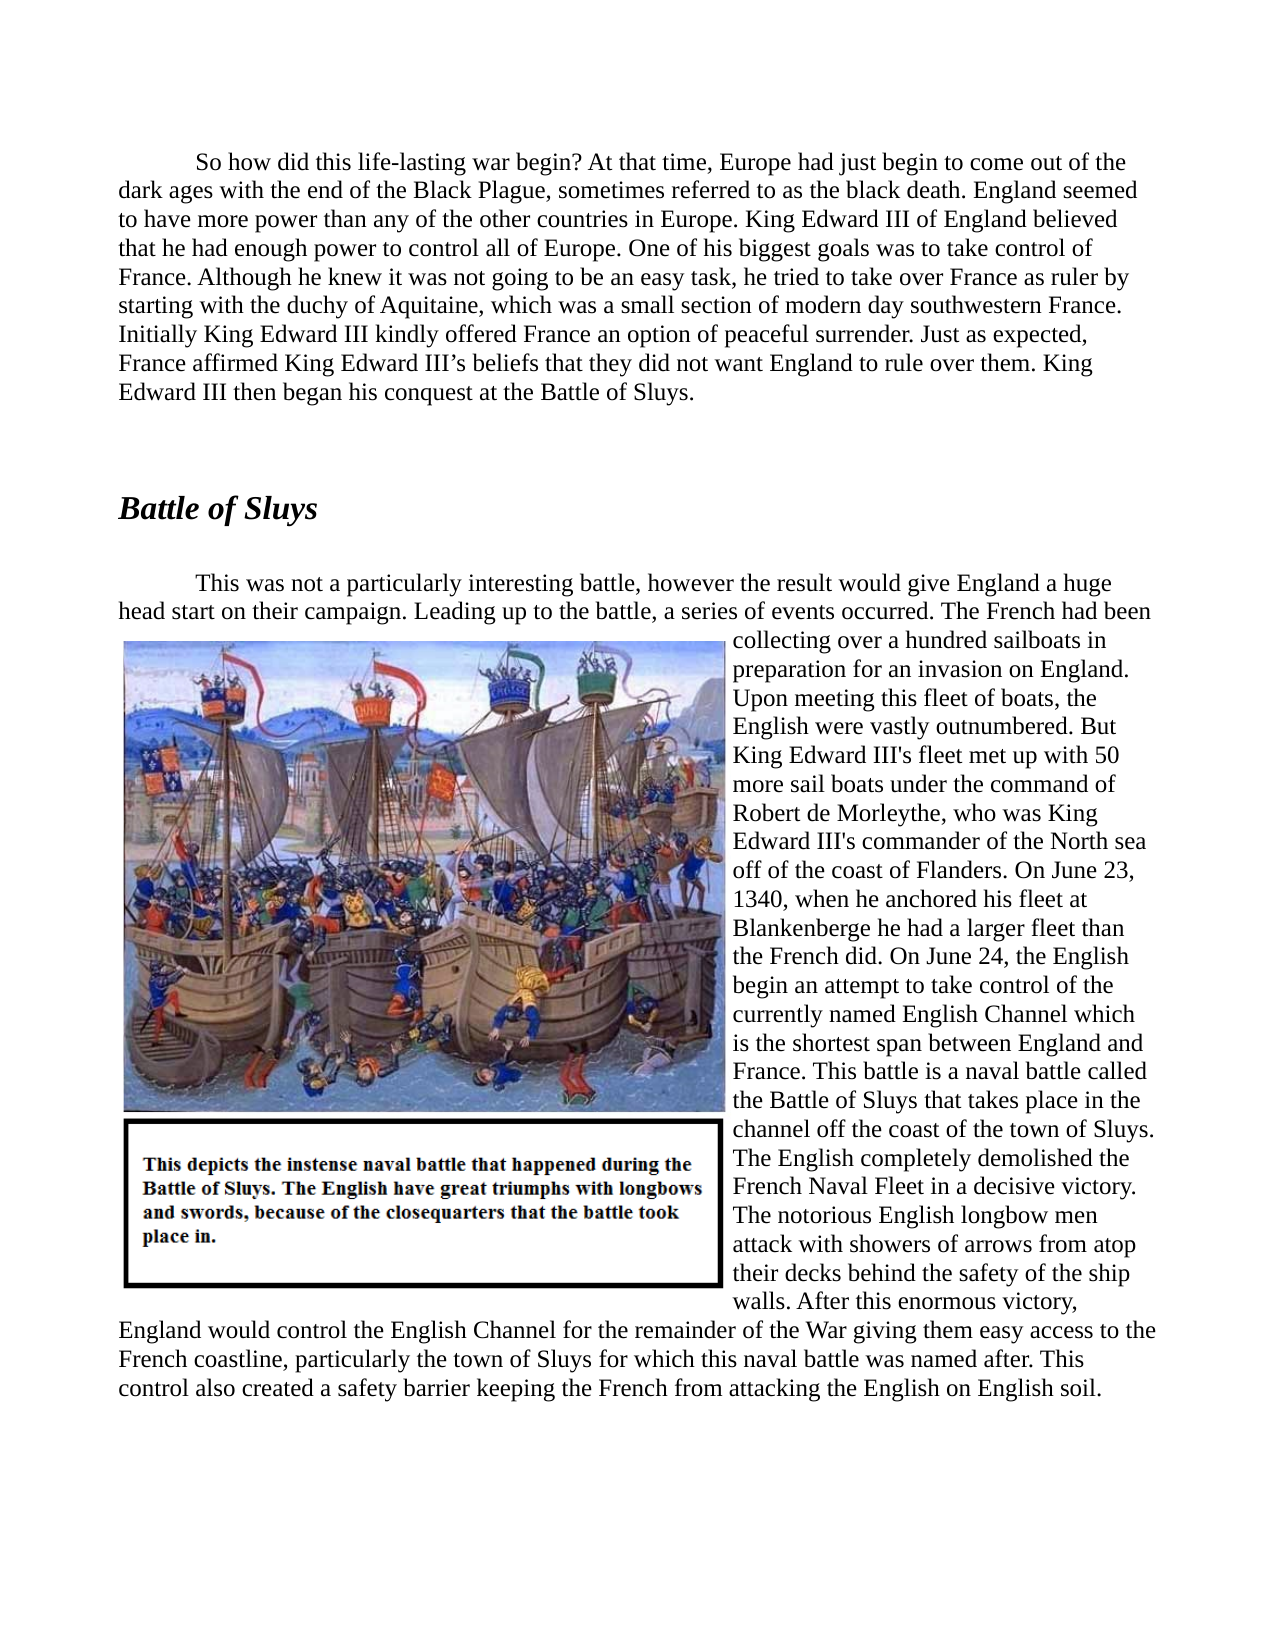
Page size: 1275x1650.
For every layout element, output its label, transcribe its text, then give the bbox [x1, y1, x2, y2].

text Battle of Sluys [118, 488, 1157, 526]
text So how did this life-lasting war begin? At that time, Europe had just begin to come out of the dark ages with the end of the Black Plague, sometimes referred to as the black death. England seemed to have more power than any of the other countries in Europe. King Edward III of England believed that he had enough power to control all of Europe. One of his biggest goals was to take control of France. Although he knew it was not going to be an easy task, he tried to take over France as ruler by starting with the duchy of Aquitaine, which was a small section of modern day southwestern France. Initially King Edward III kindly offered France an option of peaceful surrender. Just as expected, France affirmed King Edward III’s beliefs that they did not want England to rule over them. King Edward III then began his conquest at the Battle of Sluys. [118, 147, 1157, 406]
text This was not a particularly interesting battle, however the result would give England a huge head start on their campaign. Leading up to the battle, a series of events occurred. The French had been collecting over a hundred sailboats in preparation for an invasion on England. Upon meeting this fleet of boats, the English were vastly outnumbered. But King Edward III's fleet met up with 50 more sail boats under the command of Robert de Morleythe, who was King Edward III's commander of the North sea off of the coast of Flanders. On June 23, 1340, when he anchored his fleet at Blankenberge he had a larger fleet than the French did. On June 24, the English begin an attempt to take control of the currently named English Channel which is the shortest span between England and France. This battle is a naval battle called the Battle of Sluys that takes place in the channel off the coast of the town of Sluys. The English completely demolished the French Naval Fleet in a decisive victory. The notorious English longbow men attack with showers of arrows from atop their decks behind the safety of the ship walls. After this enormous victory, England would control the English Channel for the remainder of the War giving them easy access to the French coastline, particularly the town of Sluys for which this naval battle was named after. This control also created a safety barrier keeping the French from attacking the English on English soil. [118, 568, 1157, 1401]
